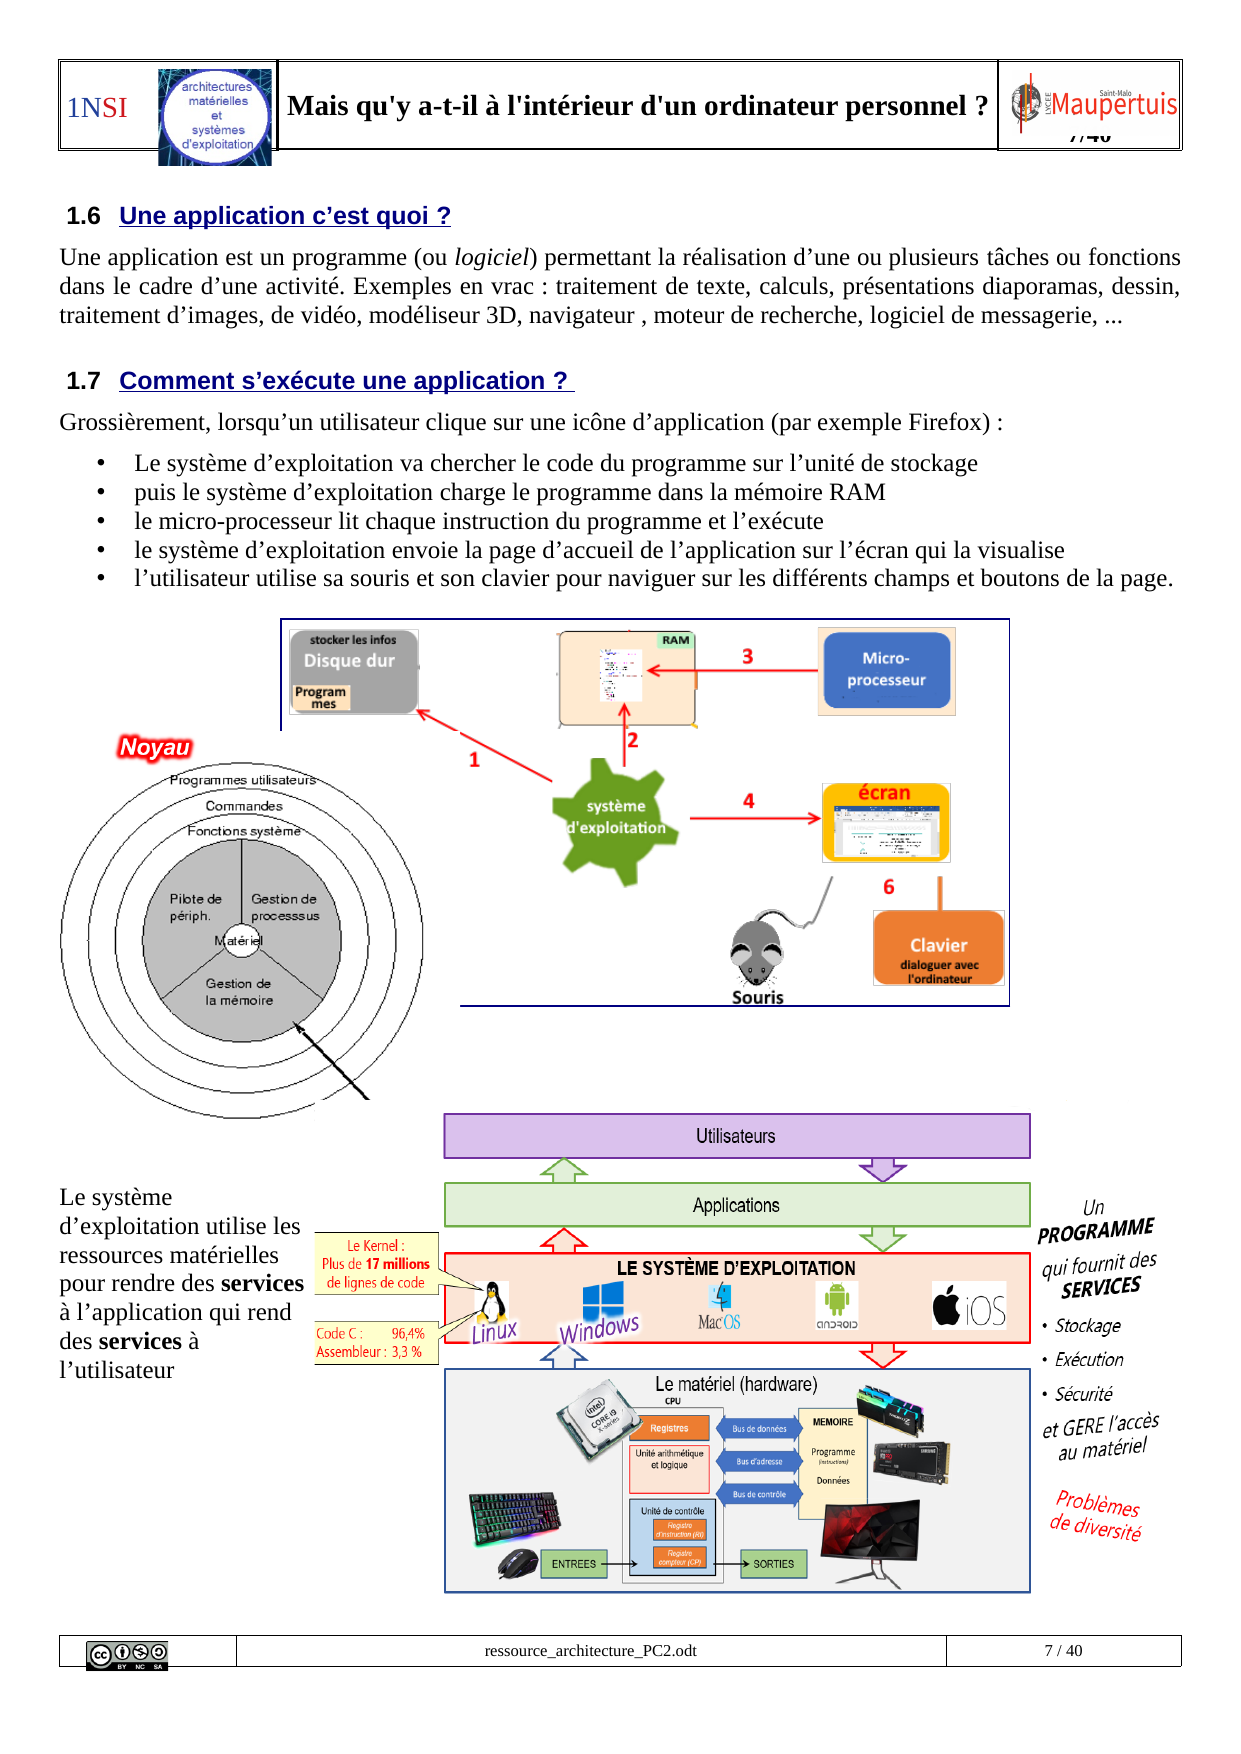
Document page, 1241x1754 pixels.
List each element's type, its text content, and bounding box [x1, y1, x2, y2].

text Grossièrement, lorsqu’un utilisateur clique sur une icône d’application (par exemple Firefox) : [59, 407, 1181, 436]
picture [36, 620, 1162, 1600]
text Une application est un programme (ou logiciel) permettant la réalisation d’une ou plusieurs tâches ou fonctions dans le cadre d’une activité. Exemples en vrac : traitement de texte, calculs, présentations diaporamas, dessin, traitement d’images, de vidéo, modéliseur 3D, navigateur , moteur de recherche, logiciel de messagerie, ... [59, 242, 1181, 328]
list le micro-processeur lit chaque instruction du programme et l’exécute [97, 506, 1181, 535]
text Autrement dit : [1162, 1100, 1181, 1128]
list l’utilisateur utilise sa souris et son clavier pour naviguer sur les différents champs et boutons de la page. [97, 563, 1181, 592]
subtitle Une application c’est quoi ? [59, 201, 1181, 230]
list le système d’exploitation envoie la page d’accueil de l’application sur l’écran qui la visualise [97, 535, 1181, 563]
picture [1011, 70, 1179, 136]
list puis le système d’exploitation charge le programme dans la mémoire RAM [97, 477, 1181, 506]
list Le système d’exploitation va chercher le code du programme sur l’unité de stockage [97, 448, 1181, 477]
text [1162, 1182, 1181, 1383]
picture [86, 1641, 169, 1672]
subtitle Comment s’exécute une application ? [59, 366, 1181, 395]
picture [158, 69, 272, 166]
text Le système d’exploitation utilise les ressources matérielles pour rendre des services à l’application qui rend des services à l’utilisateur [59, 1182, 314, 1383]
